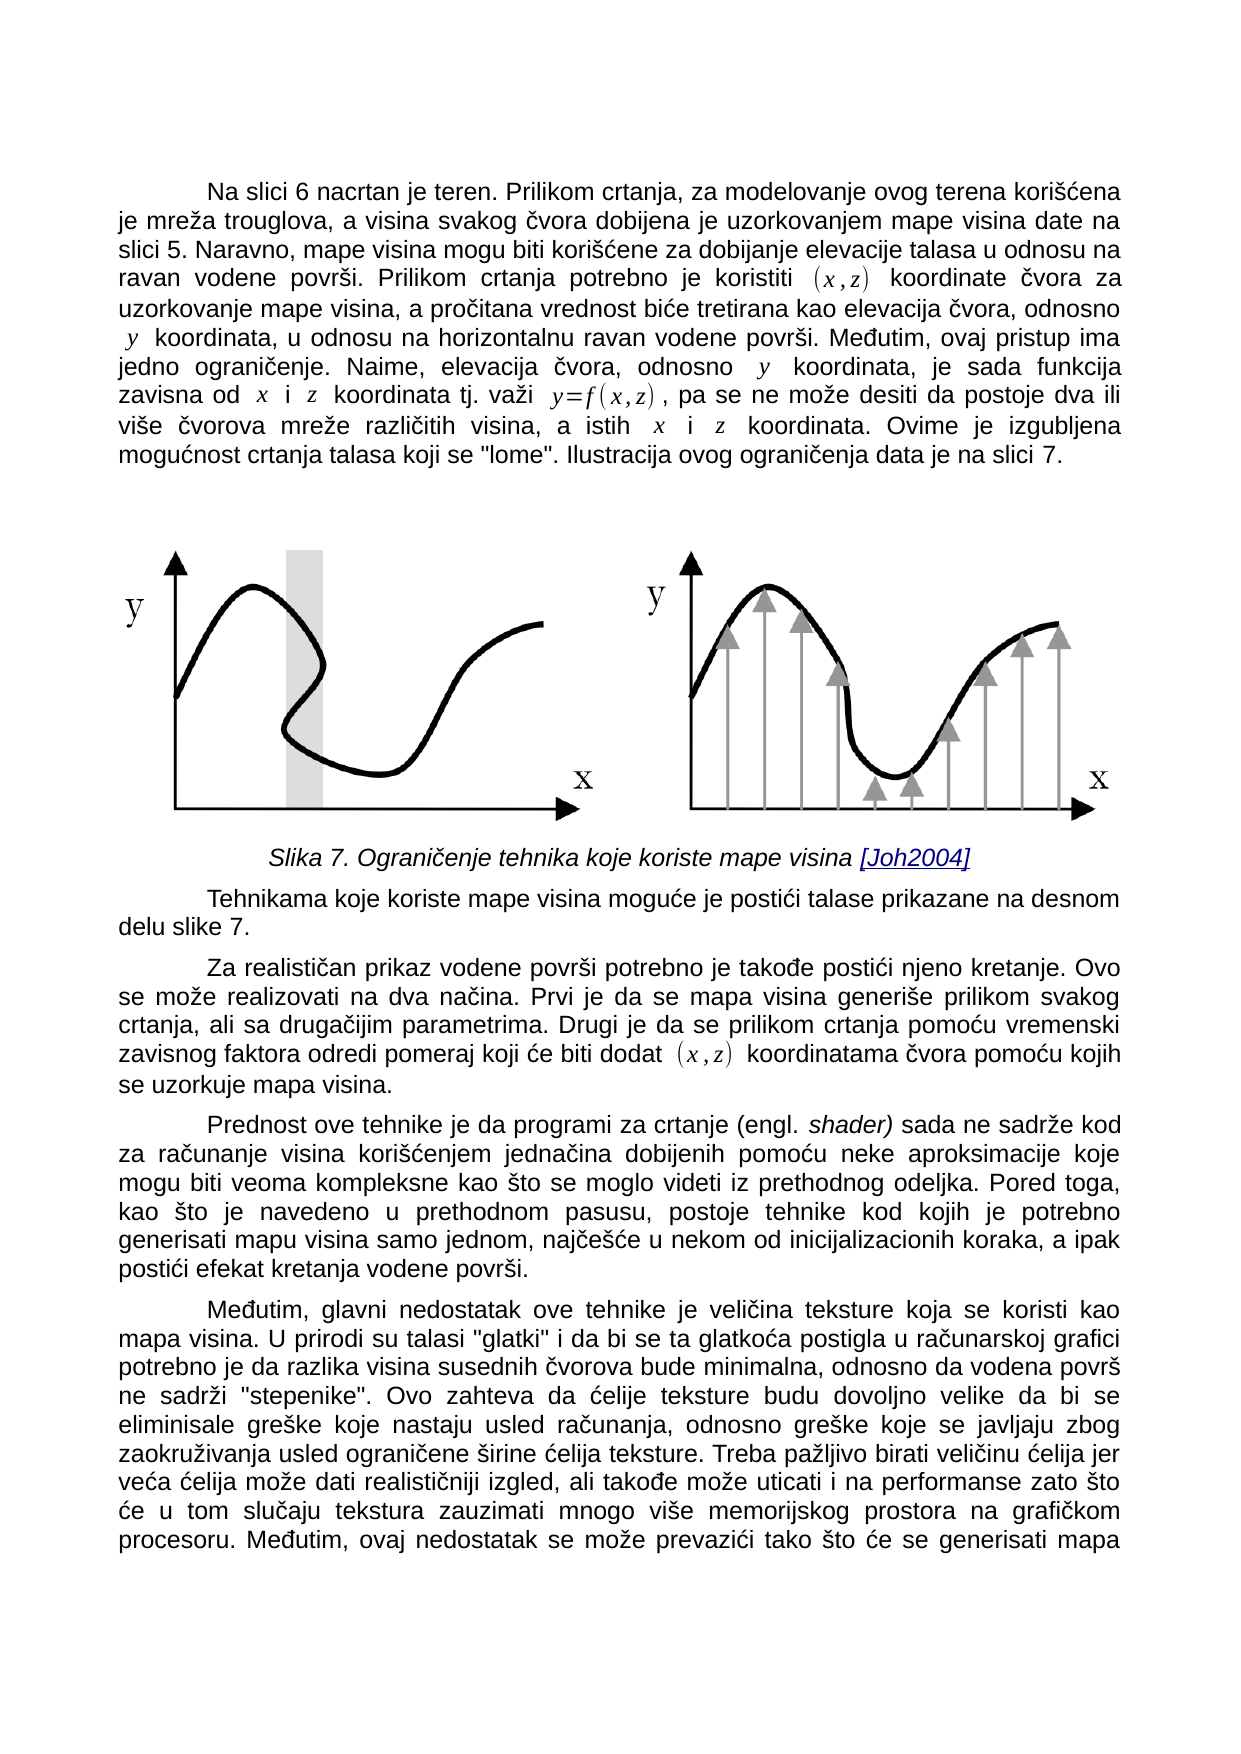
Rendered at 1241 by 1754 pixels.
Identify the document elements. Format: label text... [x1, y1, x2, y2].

text Međutim, glavni nedostatak ove tehnike je veličina teksture koja se koristi kao mapa visina. U prirodi su talasi "glatki" i da bi se ta glatkoća postigla u računarskoj grafici potrebno je da razlika visina susednih čvorova bude minimalna, odnosno da vodena površ ne sadrži "stepenike". Ovo zahteva da ćelije teksture budu dovoljno velike da bi se eliminisale greške koje nastaju usled računanja, odnosno greške koje se javljaju zbog zaokruživanja usled ograničene širine ćelija teksture. Treba pažljivo birati veličinu ćelija jer veća ćelija može dati realističniji izgled, ali takođe može uticati i na performanse zato što će u tom slučaju tekstura zauzimati mnogo više memorijskog prostora na grafičkom procesoru. Međutim, ovaj nedostatak se može prevazići tako što će se generisati mapa [118, 1295, 1122, 1553]
text Na slici 6 nacrtan je teren. Prilikom crtanja, za modelovanje ovog terena korišćena je mreža trouglova, a visina svakog čvora dobijena je uzorkovanjem mape visina date na slici 5. Naravno, mape visina mogu biti korišćene za dobijanje elevacije talasa u odnosu na ravan vodene površi. Prilikom crtanja potrebno je koristiti koordinate čvora za uzorkovanje mape visina, a pročitana vrednost biće tretirana kao elevacija čvora, odnosno koordinata, u odnosu na horizontalnu ravan vodene površi. Međutim, ovaj pristup ima jedno ograničenje. Naime, elevacija čvora, odnosno koordinata, je sada funkcija zavisna od i koordinata tj. važi , pa se ne može desiti da postoje dva ili više čvorova mreže različitih visina, a istih i koordinata. Ovime je izgubljena mogućnost crtanja talasa koji se "lome". Ilustracija ovog ograničenja data je na slici 7. [118, 177, 1122, 468]
text [118, 480, 1122, 498]
text Za realističan prikaz vodene površi potrebno je takođe postići njeno kretanje. Ovo se može realizovati na dva načina. Prvi je da se mapa visina generiše prilikom svakog crtanja, ali sa drugačijim parametrima. Drugi je da se prilikom crtanja pomoću vremenski zavisnog faktora odredi pomeraj koji će biti dodat koordinatama čvora pomoću kojih se uzorkuje mapa visina. [118, 953, 1122, 1098]
text Tehnikama koje koriste mape visina moguće je postići talase prikazane na desnom delu slike 7. [118, 872, 1122, 941]
picture [118, 498, 1123, 838]
text Slika 7. Ograničenje tehnika koje koriste mape visina [Joh2004] [118, 838, 1122, 872]
text Prednost ove tehnike je da programi za crtanje (engl. shader) sada ne sadrže kod za računanje visina korišćenjem jednačina dobijenih pomoću neke aproksimacije koje mogu biti veoma kompleksne kao što se moglo videti iz prethodnog odeljka. Pored toga, kao što je navedeno u prethodnom pasusu, postoje tehnike kod kojih je potrebno generisati mapu visina samo jednom, najčešće u nekom od inicijalizacionih koraka, a ipak postići efekat kretanja vodene površi. [118, 1110, 1122, 1283]
